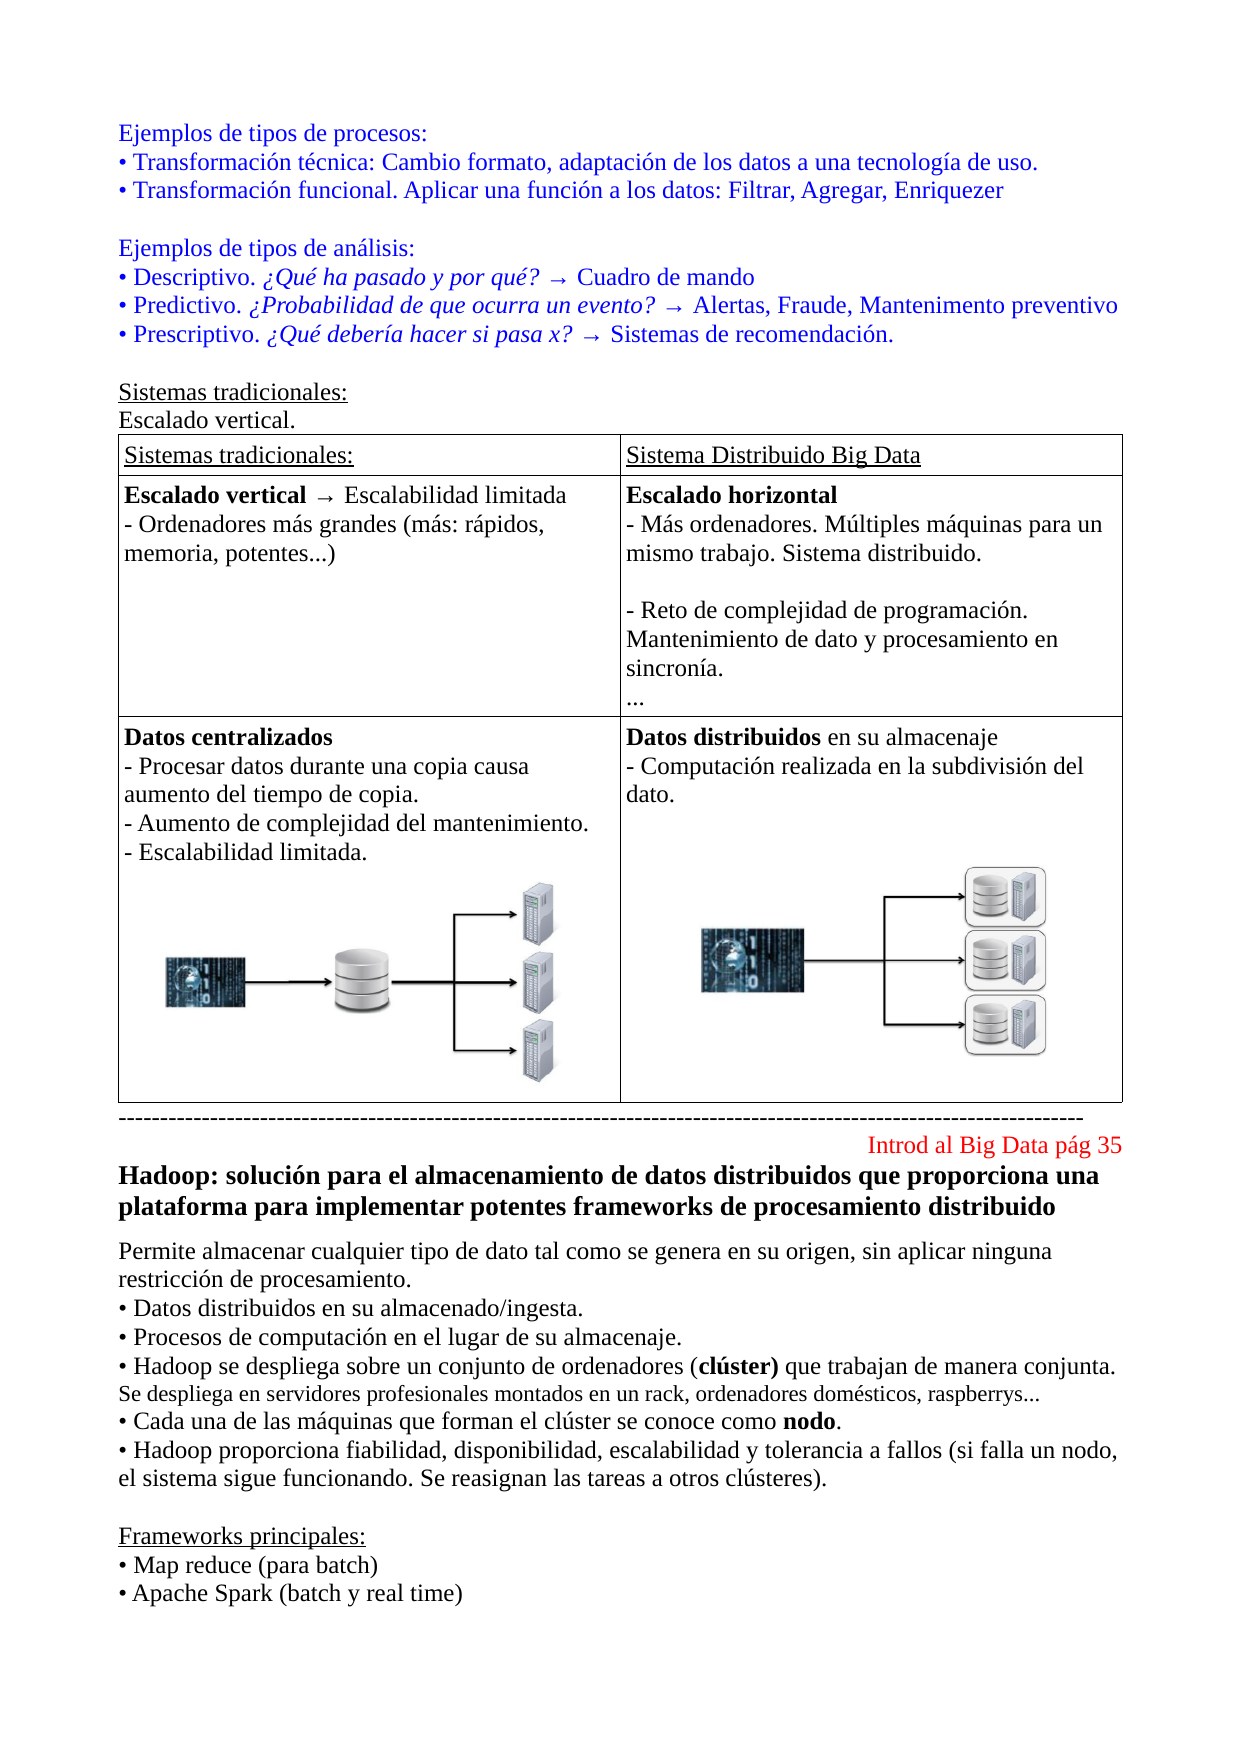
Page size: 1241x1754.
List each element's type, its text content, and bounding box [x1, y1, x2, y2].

table_cell Datos centralizados - Procesar datos durante una copia causa aumento del tiempo de copia. - Aumento de complejidad del mantenimiento. - Escalabilidad limitada. [119, 717, 620, 1102]
table_header Sistemas tradicionales: [119, 435, 620, 475]
text • Apache Spark (batch y real time) [118, 1578, 1122, 1607]
text • Predictivo. ¿Probabilidad de que ocurra un evento? → Alertas, Fraude, Mantenimento preventivo [118, 291, 1122, 319]
text • Hadoop proporciona fiabilidad, disponibilidad, escalabilidad y tolerancia a fallos (si falla un nodo, el sistema sigue funcionando. Se reasignan las tareas a otros clústeres). [118, 1435, 1122, 1492]
text -------------------------------------------------------------------------------------------------------------------- [118, 1103, 1122, 1130]
table_cell Escalado horizontal - Más ordenadores. Múltiples máquinas para un mismo trabajo. Sistema distribuido. - Reto de complejidad de programación. Mantenimiento de dato y procesamiento en sincronía. ... [621, 476, 1122, 716]
text • Datos distribuidos en su almacenado/ingesta. [118, 1293, 1122, 1322]
picture [164, 880, 563, 1087]
table_cell Escalado vertical → Escalabilidad limitada - Ordenadores más grandes (más: rápidos, memoria, potentes...) [119, 476, 620, 716]
text • Transformación técnica: Cambio formato, adaptación de los datos a una tecnología de uso. [118, 147, 1122, 176]
text Permite almacenar cualquier tipo de dato tal como se genera en su origen, sin aplicar ninguna restricción de procesamiento. [118, 1236, 1122, 1293]
table_cell Datos distribuidos en su almacenaje - Computación realizada en la subdivisión del dato. [621, 717, 1122, 1102]
picture [692, 863, 1050, 1059]
text • Cada una de las máquinas que forman el clúster se conoce como nodo. [118, 1406, 1122, 1435]
text Frameworks principales: [118, 1521, 1122, 1550]
text • Prescriptivo. ¿Qué debería hacer si pasa x? → Sistemas de recomendación. [118, 319, 1122, 348]
text • Procesos de computación en el lugar de su almacenaje. [118, 1322, 1122, 1351]
text Hadoop: solución para el almacenamiento de datos distribuidos que proporciona una plataforma para implementar potentes frameworks de procesamiento distribuido [118, 1159, 1122, 1221]
text • Hadoop se despliega sobre un conjunto de ordenadores (clúster) que trabajan de manera conjunta. Se despliega en servidores profesionales montados en un rack, ordenadores domésticos, raspberrys... [118, 1351, 1122, 1406]
text Introd al Big Data pág 35 [118, 1130, 1122, 1159]
text • Descriptivo. ¿Qué ha pasado y por qué? → Cuadro de mando [118, 262, 1122, 291]
text • Transformación funcional. Aplicar una función a los datos: Filtrar, Agregar, Enriquezer [118, 176, 1122, 204]
table_header Sistema Distribuido Big Data [621, 435, 1122, 475]
text • Map reduce (para batch) [118, 1550, 1122, 1578]
text Escalado vertical. [118, 406, 1122, 434]
text Ejemplos de tipos de procesos: [118, 118, 1122, 147]
text Sistemas tradicionales: [118, 377, 1122, 406]
text Ejemplos de tipos de análisis: [118, 233, 1122, 262]
